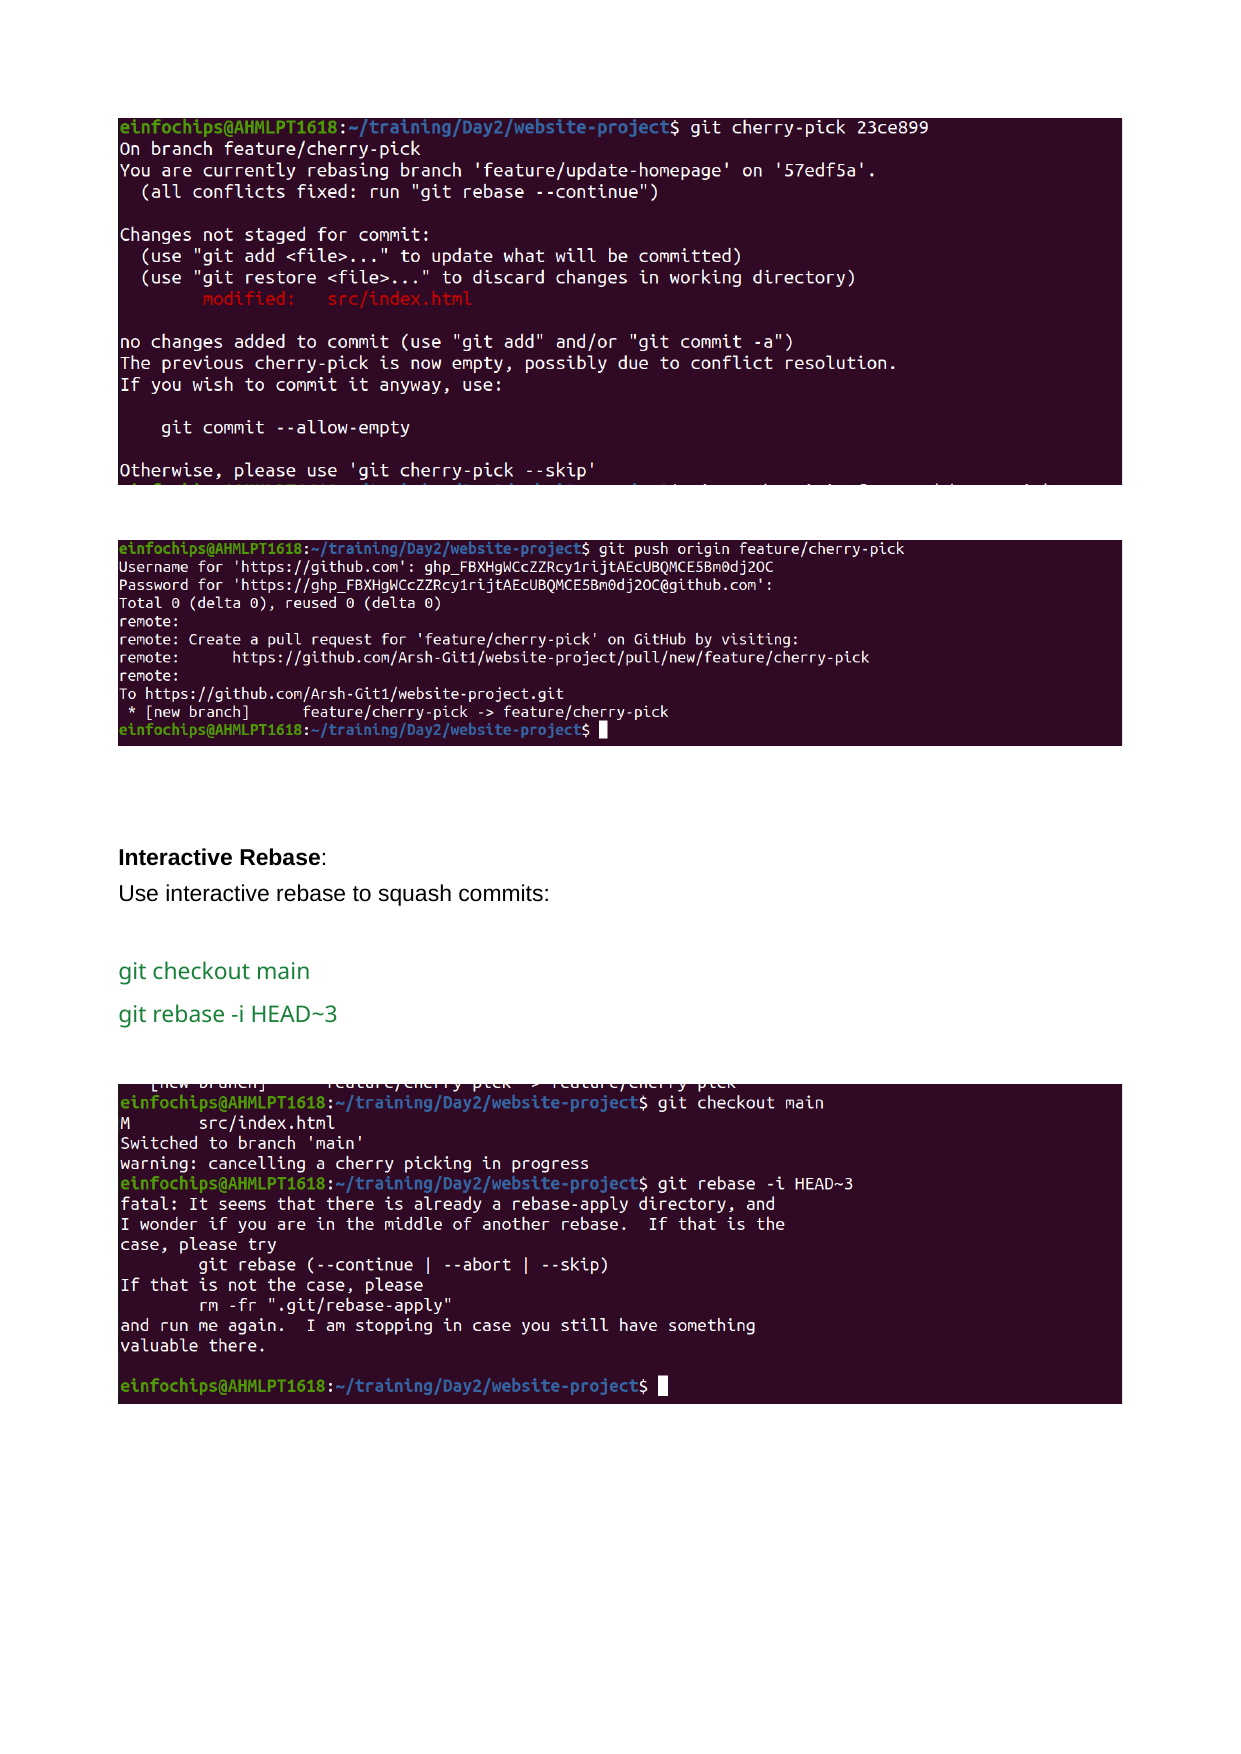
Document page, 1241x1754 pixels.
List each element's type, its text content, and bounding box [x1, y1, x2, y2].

picture [118, 540, 1123, 746]
text Interactive Rebase: [118, 844, 1122, 870]
text Use interactive rebase to squash commits: git checkout main [118, 880, 1122, 986]
picture [118, 118, 1123, 485]
picture [118, 1084, 1123, 1404]
text git rebase -i HEAD~3 [118, 998, 1122, 1029]
